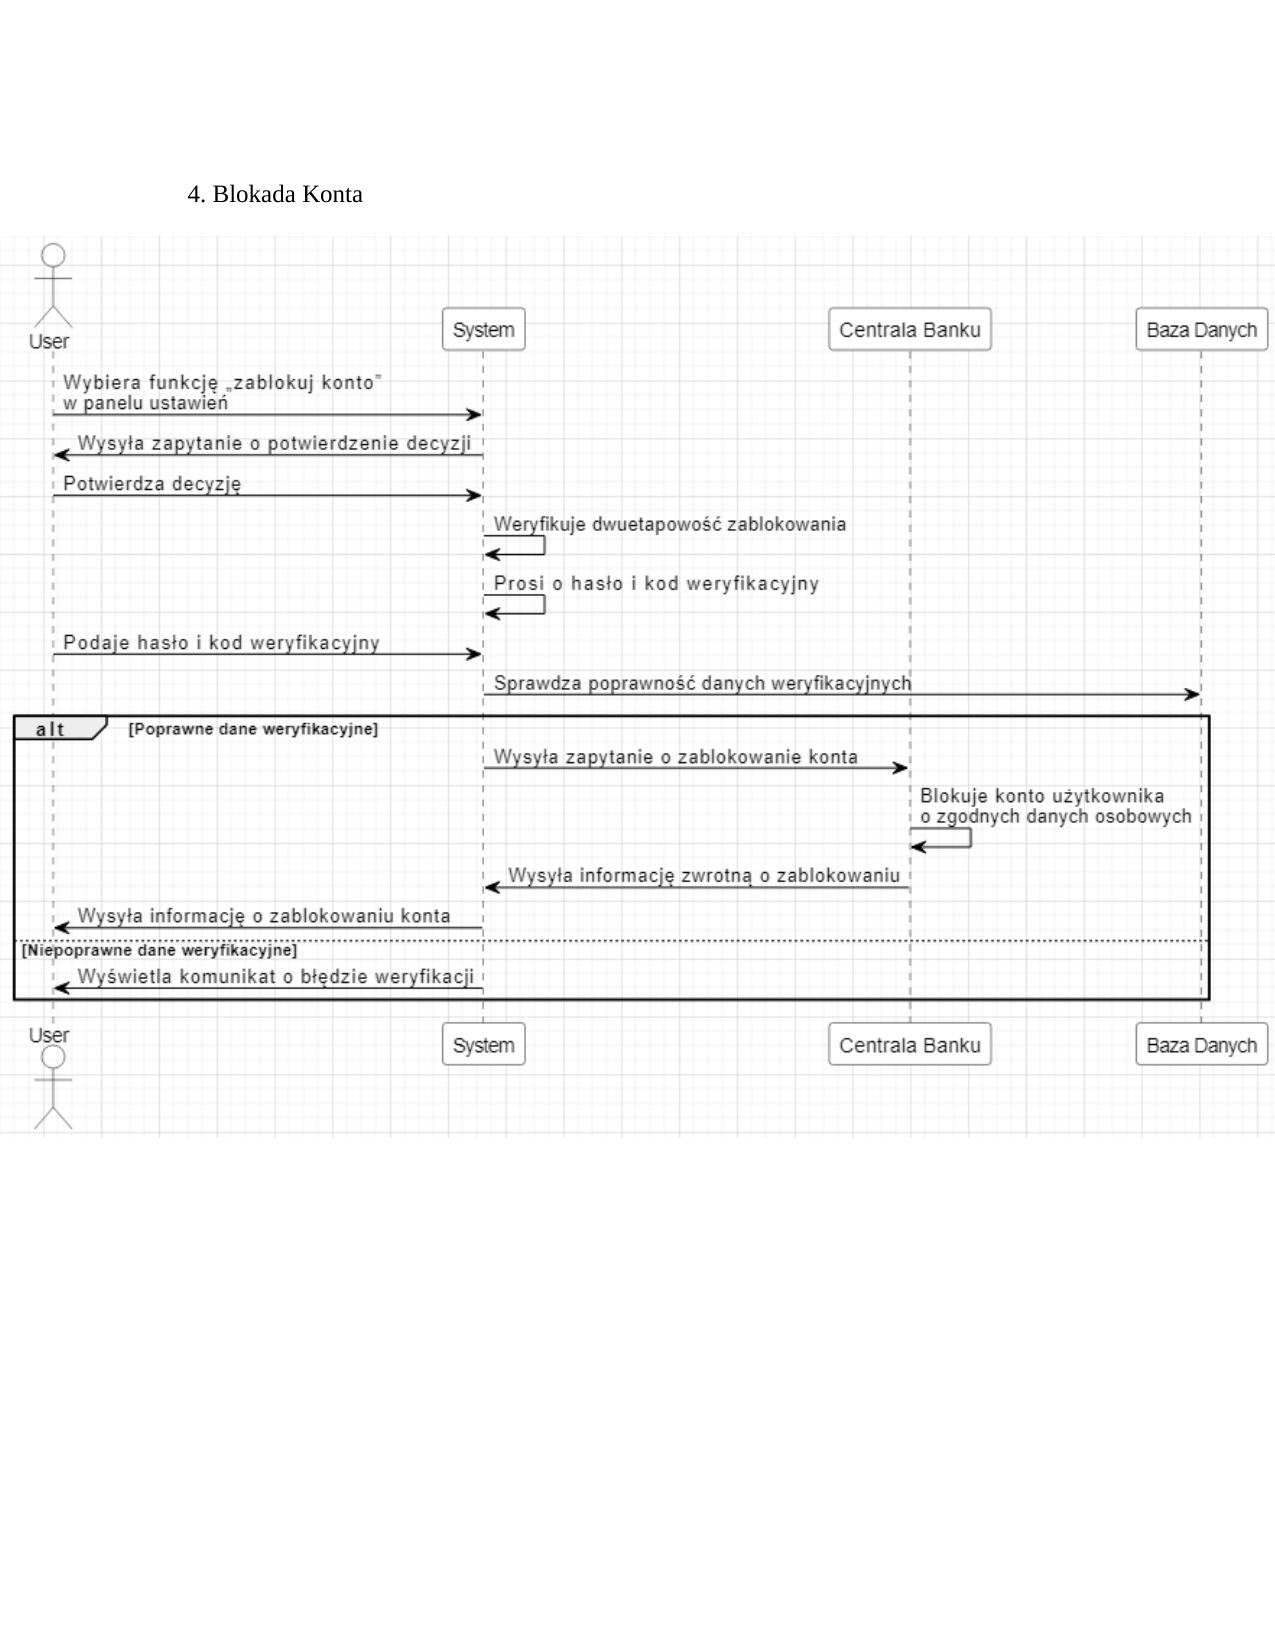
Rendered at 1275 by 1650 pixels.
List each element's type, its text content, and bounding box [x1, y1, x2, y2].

picture [0, 236, 1275, 1138]
text 4. Blokada Konta [187, 179, 1087, 207]
